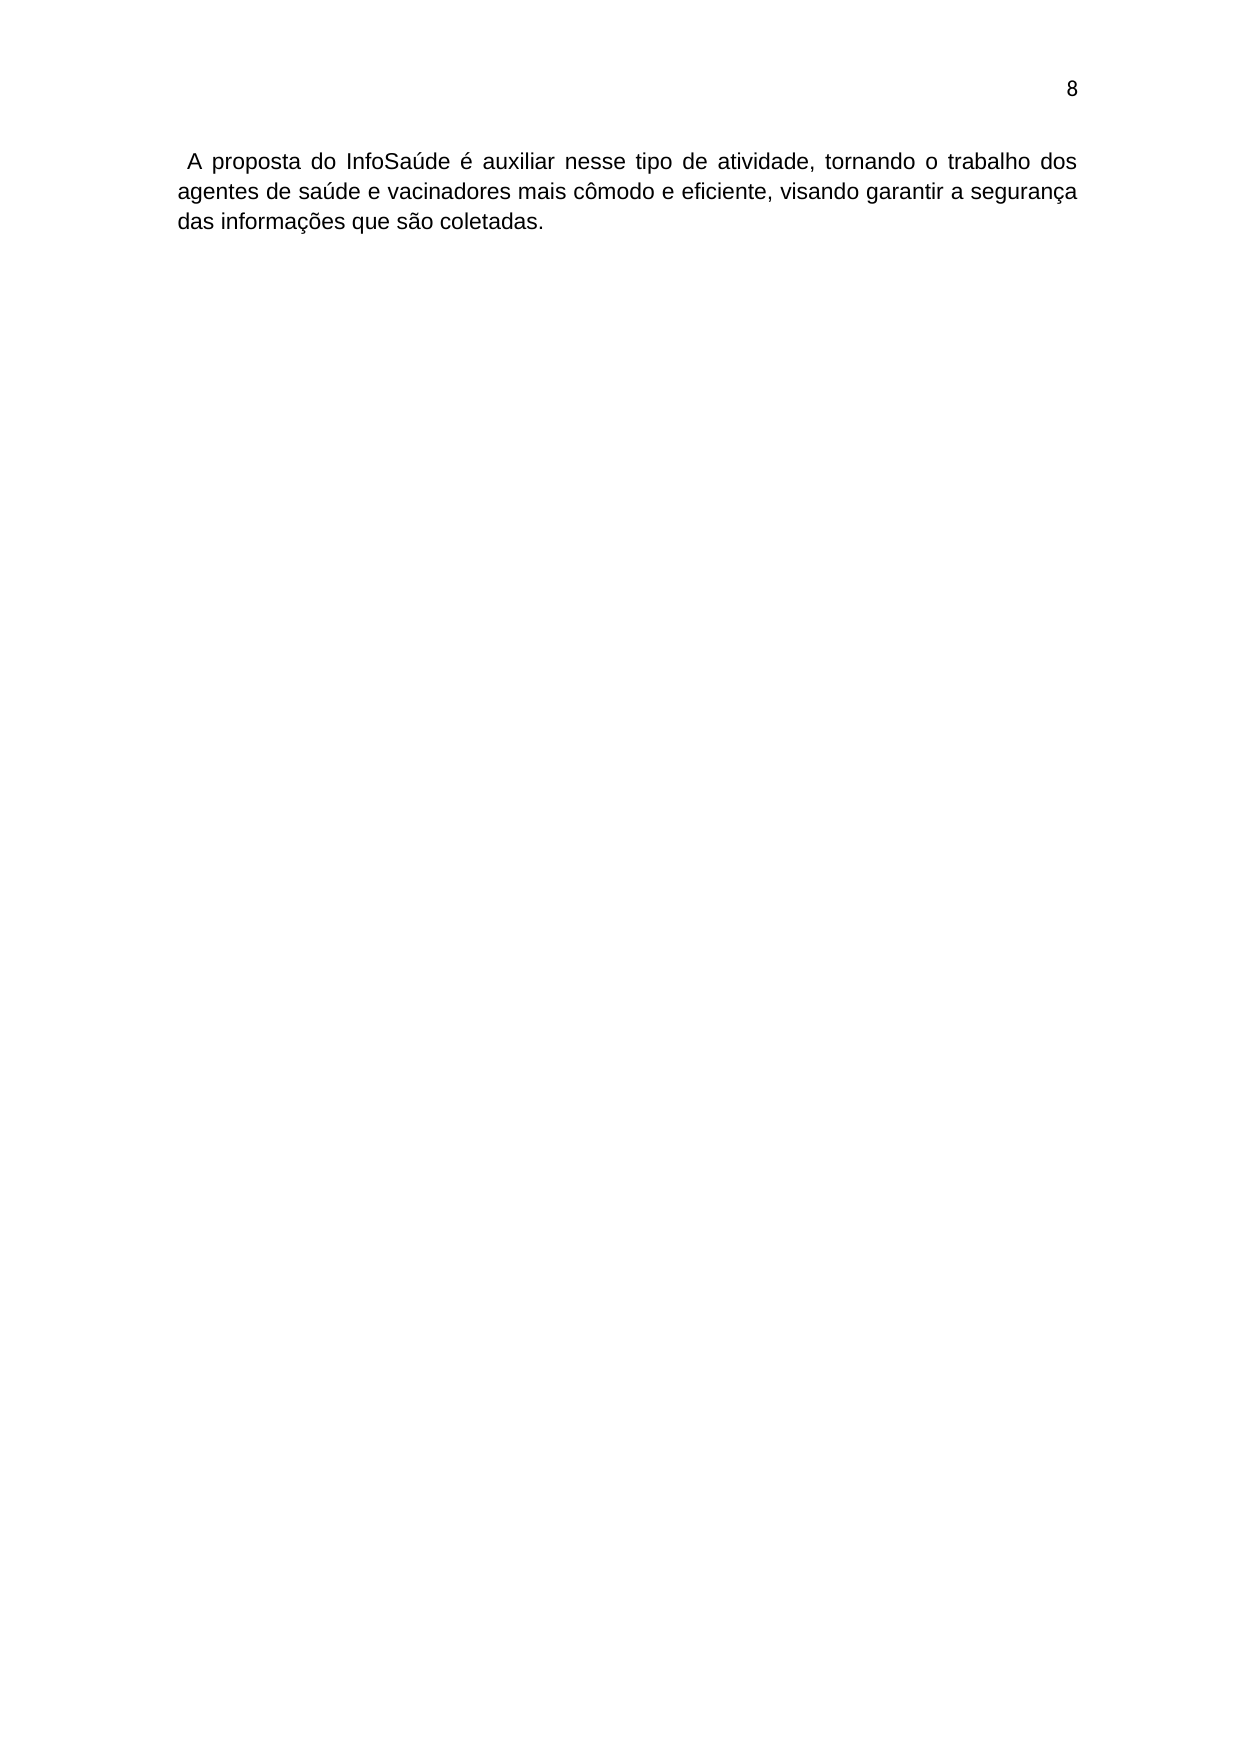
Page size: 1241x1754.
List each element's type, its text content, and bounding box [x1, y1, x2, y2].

text A proposta do InfoSaúde é auxiliar nesse tipo de atividade, tornando o trabalho dos agentes de saúde e vacinadores mais cômodo e eficiente, visando garantir a segurança das informações que são coletadas. [177, 148, 1078, 234]
